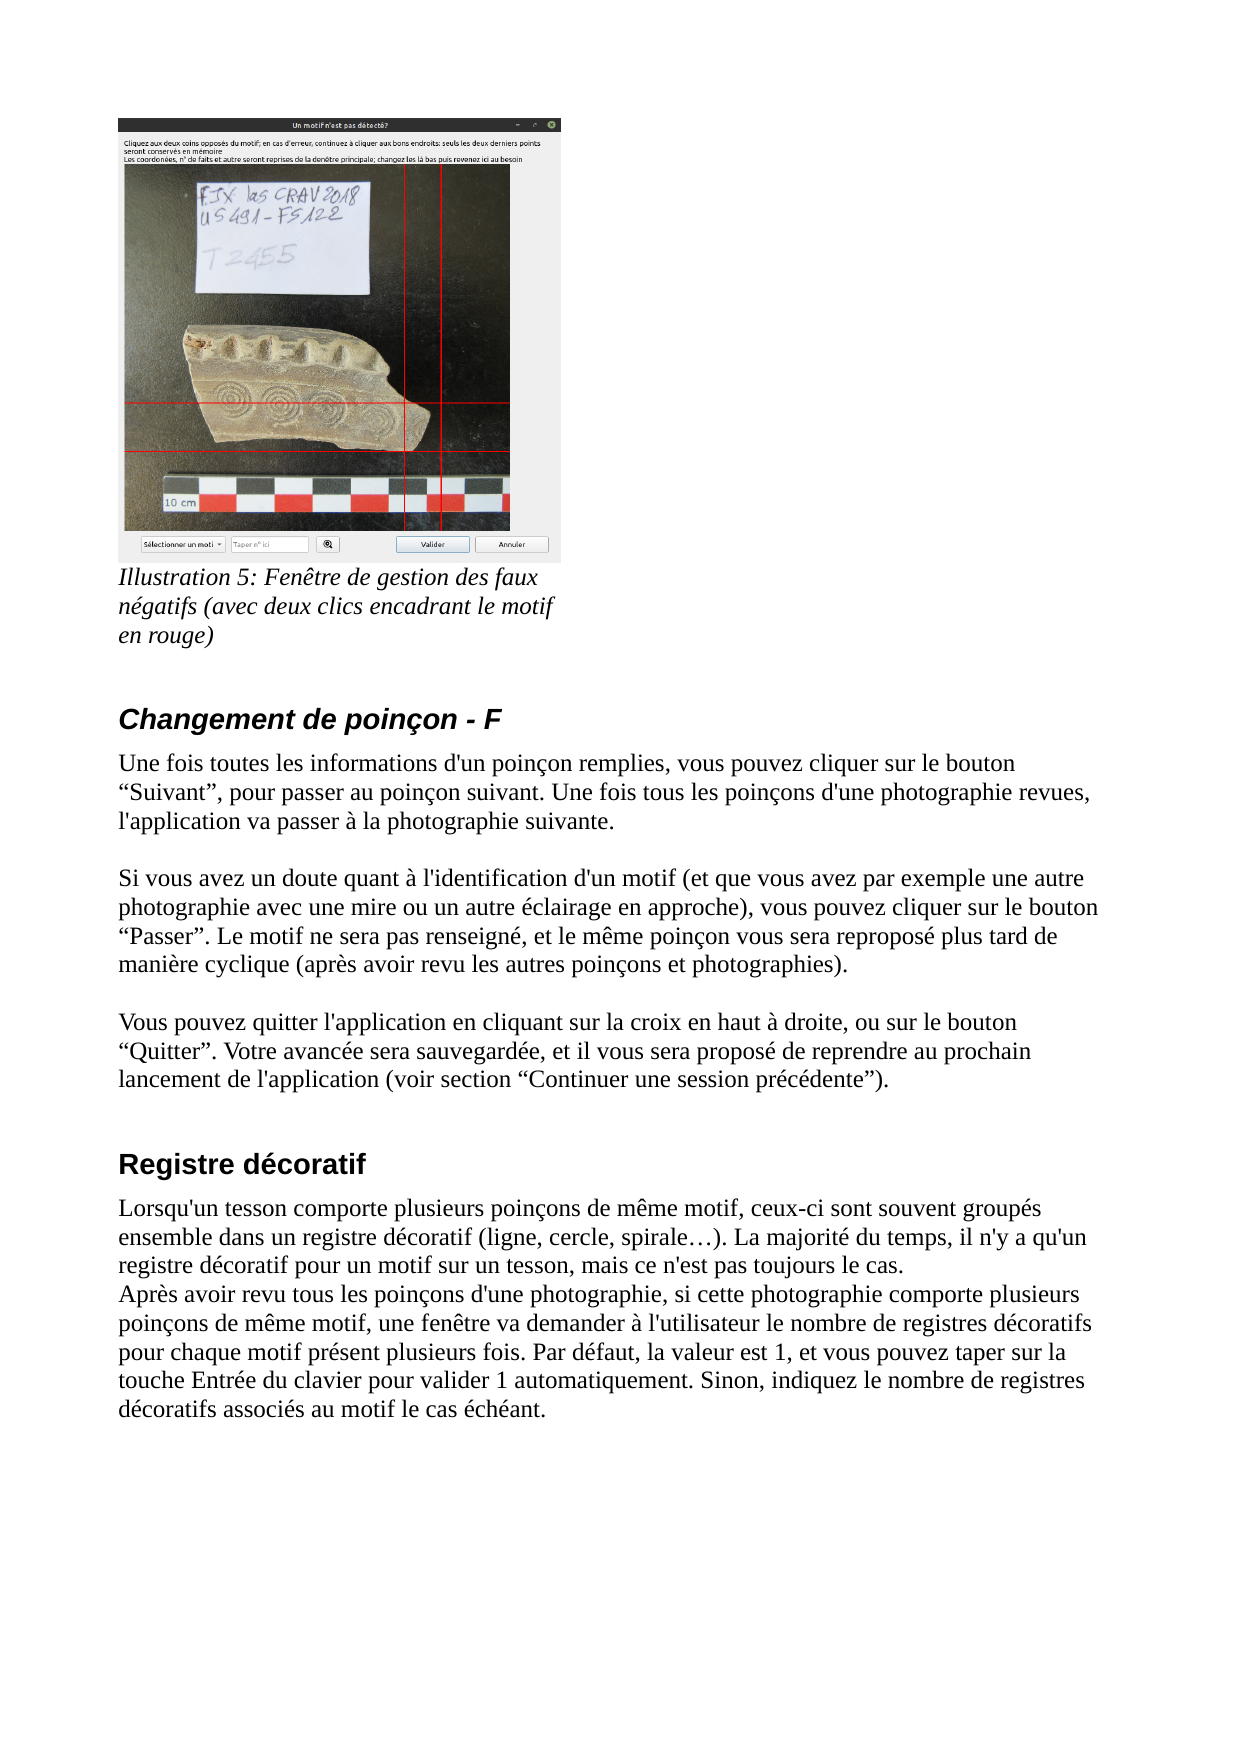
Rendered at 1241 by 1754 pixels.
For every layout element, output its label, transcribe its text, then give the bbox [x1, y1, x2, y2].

text Lorsqu'un tesson comporte plusieurs poinçons de même motif, ceux-ci sont souvent groupés ensemble dans un registre décoratif (ligne, cercle, spirale…). La majorité du temps, il n'y a qu'un registre décoratif pour un motif sur un tesson, mais ce n'est pas toujours le cas. [118, 1193, 1122, 1279]
text Si vous avez un doute quant à l'identification d'un motif (et que vous avez par exemple une autre photographie avec une mire ou un autre éclairage en approche), vous pouvez cliquer sur le bouton “Passer”. Le motif ne sera pas renseigné, et le même poinçon vous sera reproposé plus tard de manière cyclique (après avoir revu les autres poinçons et photographies). [118, 863, 1122, 978]
subtitle Changement de poinçon - F [118, 702, 1122, 736]
picture [118, 118, 561, 563]
subtitle Registre décoratif [118, 1147, 1122, 1181]
text Illustration 5: Fenêtre de gestion des faux négatifs (avec deux clics encadrant le motif en rouge) [118, 563, 561, 648]
text Une fois toutes les informations d'un poinçon remplies, vous pouvez cliquer sur le bouton “Suivant”, pour passer au poinçon suivant. Une fois tous les poinçons d'une photographie revues, l'application va passer à la photographie suivante. [118, 748, 1122, 834]
text Après avoir revu tous les poinçons d'une photographie, si cette photographie comporte plusieurs poinçons de même motif, une fenêtre va demander à l'utilisateur le nombre de registres décoratifs pour chaque motif présent plusieurs fois. Par défaut, la valeur est 1, et vous pouvez taper sur la touche Entrée du clavier pour valider 1 automatiquement. Sinon, indiquez le nombre de registres décoratifs associés au motif le cas échéant. [118, 1279, 1122, 1423]
text Vous pouvez quitter l'application en cliquant sur la croix en haut à droite, ou sur le bouton “Quitter”. Votre avancée sera sauvegardée, et il vous sera proposé de reprendre au prochain lancement de l'application (voir section “Continuer une session précédente”). [118, 1007, 1122, 1093]
